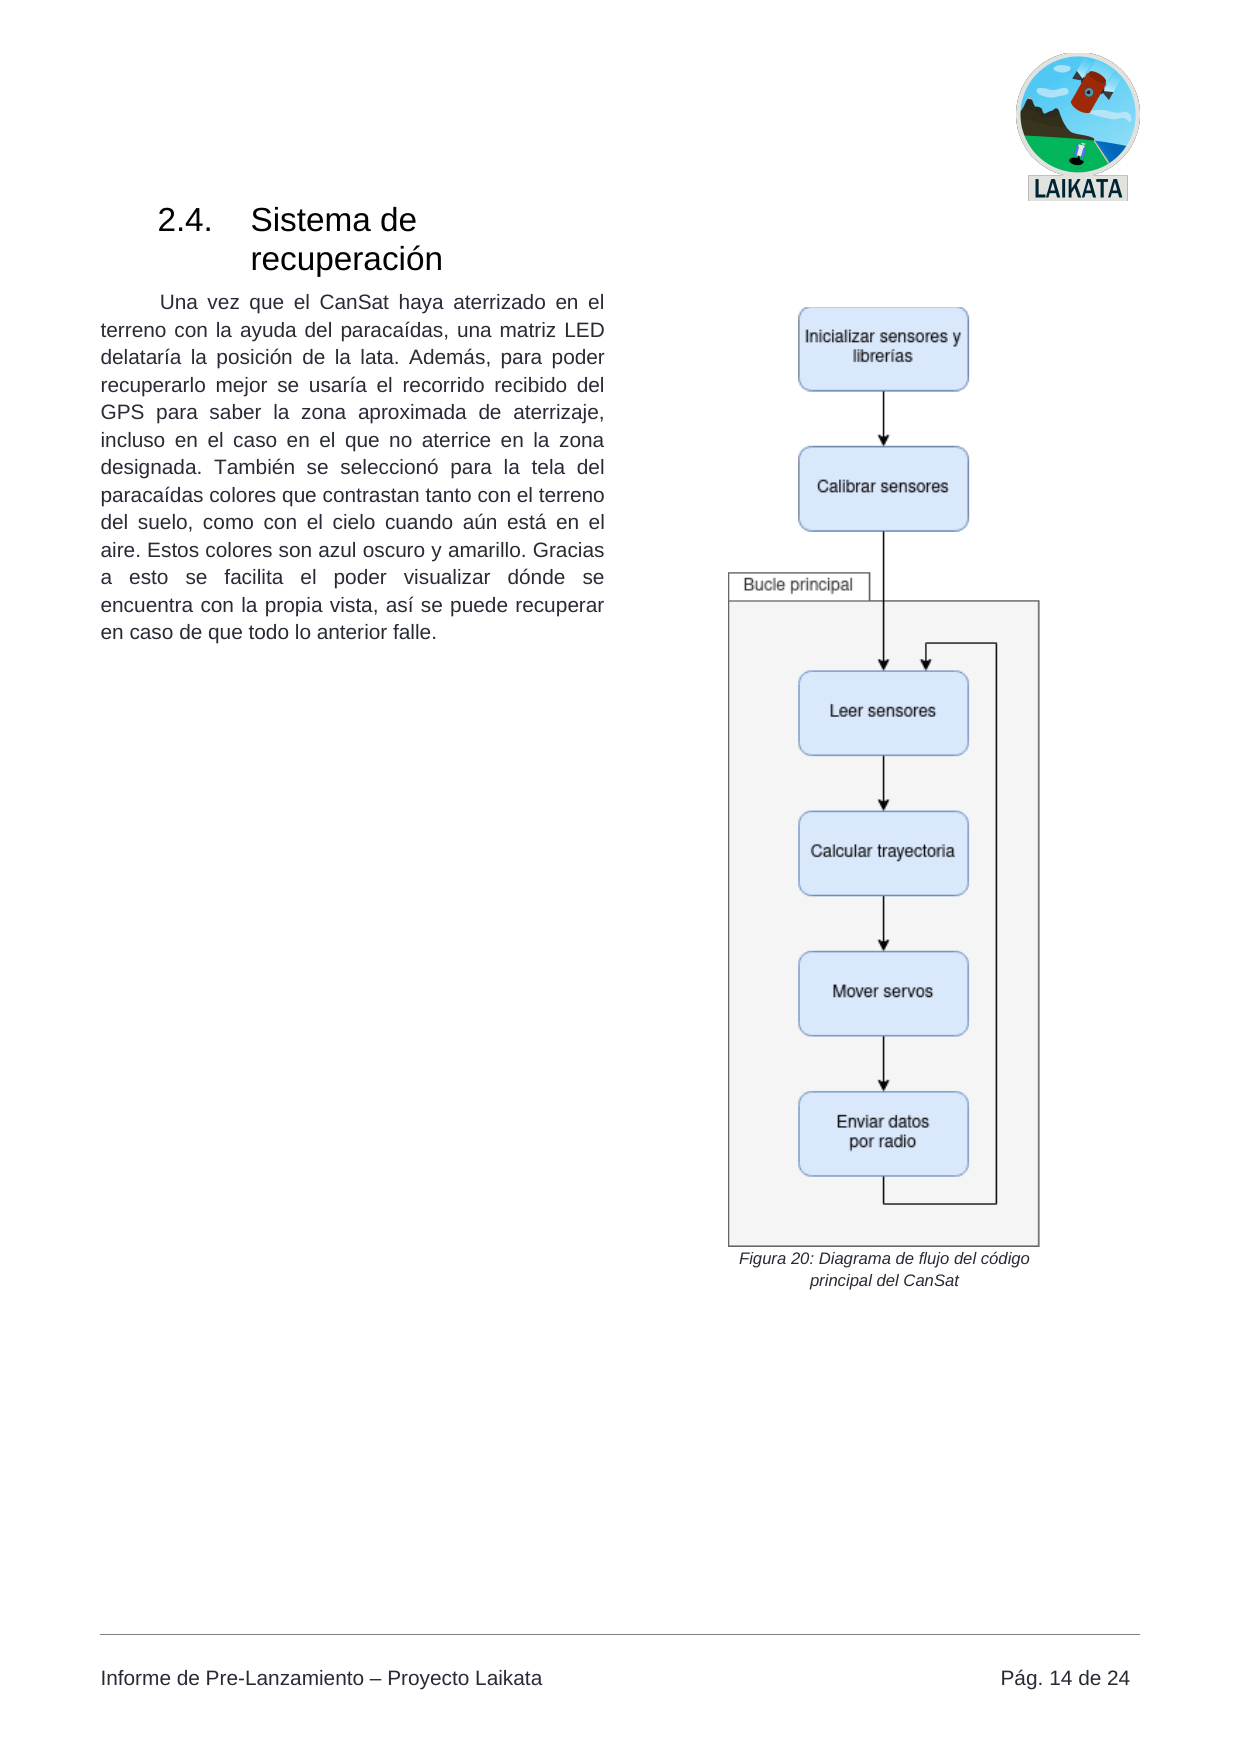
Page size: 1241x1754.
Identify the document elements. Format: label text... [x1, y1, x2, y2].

picture [1016, 53, 1140, 201]
text Una vez que el CanSat haya aterrizado en el terreno con la ayuda del paracaídas, una matriz LED delataría la posición de la lata. Además, para poder recuperarlo mejor se usaría el recorrido recibido del GPS para saber la zona aproximada de aterrizaje, incluso en el caso en el que no aterrice en la zona designada. También se seleccionó para la tela del paracaídas colores que contrastan tanto con el terreno del suelo, como con el cielo cuando aún está en el aire. Estos colores son azul oscuro y amarillo. Gracias a esto se facilita el poder visualizar dónde se encuentra con la propia vista, así se puede recuperar en caso de que todo lo anterior falle. [100, 290, 605, 644]
subtitle Sistema de recuperación [213, 201, 605, 277]
picture [728, 307, 1041, 1247]
list Figura 20: Diagrama de flujo del código principal del CanSat [725, 307, 1044, 1290]
